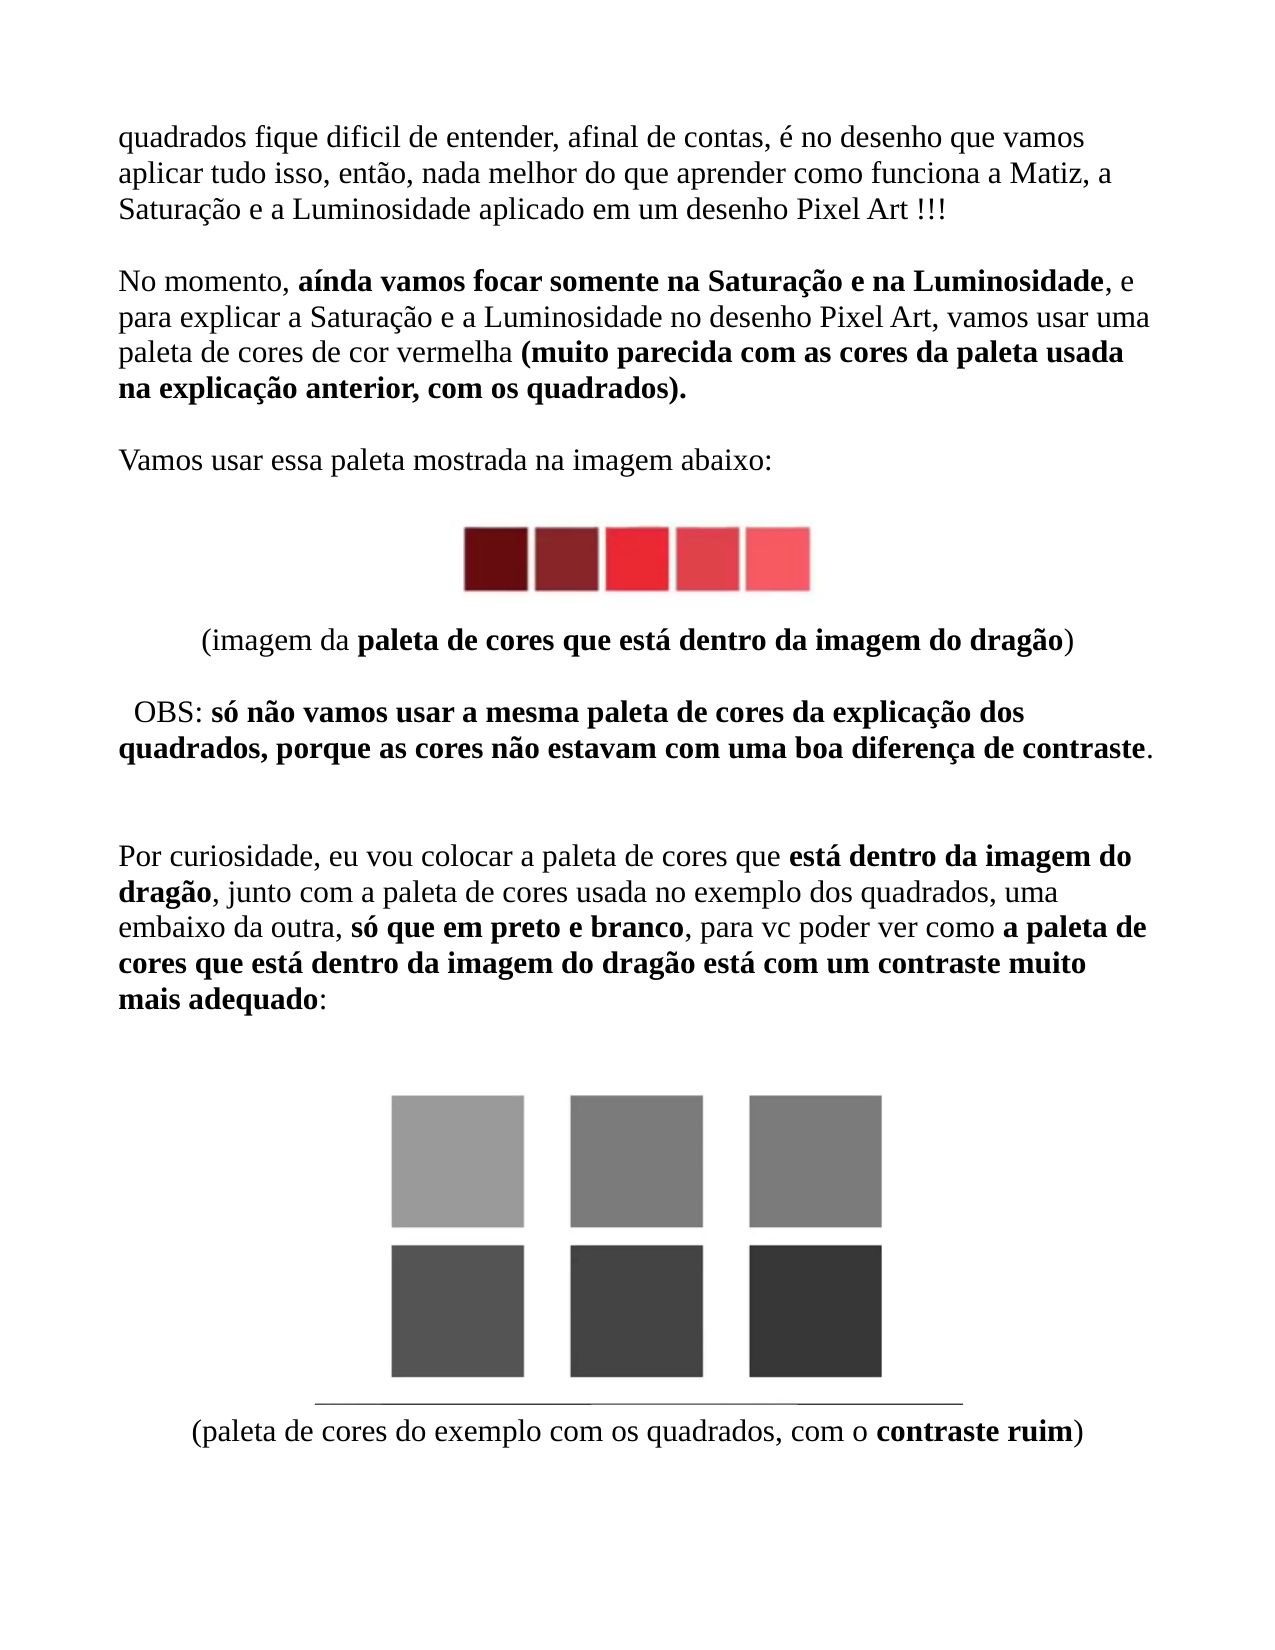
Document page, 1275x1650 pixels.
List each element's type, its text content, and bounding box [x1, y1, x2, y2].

text OBS: só não vamos usar a mesma paleta de cores da explicação dos quadrados, porque as cores não estavam com uma boa diferença de contraste. [118, 693, 1157, 765]
text Por curiosidade, eu vou colocar a paleta de cores que está dentro da imagem do dragão, junto com a paleta de cores usada no exemplo dos quadrados, uma embaixo da outra, só que em preto e branco, para vc poder ver como a paleta de cores que está dentro da imagem do dragão está com um contraste muito mais adequado: [118, 837, 1157, 1017]
text quadrados fique dificil de entender, afinal de contas, é no desenho que vamos aplicar tudo isso, então, nada melhor do que aprender como funciona a Matiz, a Saturação e a Luminosidade aplicado em um desenho Pixel Art !!! [118, 118, 1157, 226]
text Vamos usar essa paleta mostrada na imagem abaixo: [118, 442, 1157, 477]
picture [451, 513, 824, 603]
text (paleta de cores do exemplo com os quadrados, com o contraste ruim) [118, 1412, 1157, 1448]
picture [314, 1063, 964, 1405]
text (imagem da paleta de cores que está dentro da imagem do dragão) [118, 621, 1157, 657]
text No momento, aínda vamos focar somente na Saturação e na Luminosidade, e para explicar a Saturação e a Luminosidade no desenho Pixel Art, vamos usar uma paleta de cores de cor vermelha (muito parecida com as cores da paleta usada na explicação anterior, com os quadrados). [118, 262, 1157, 406]
